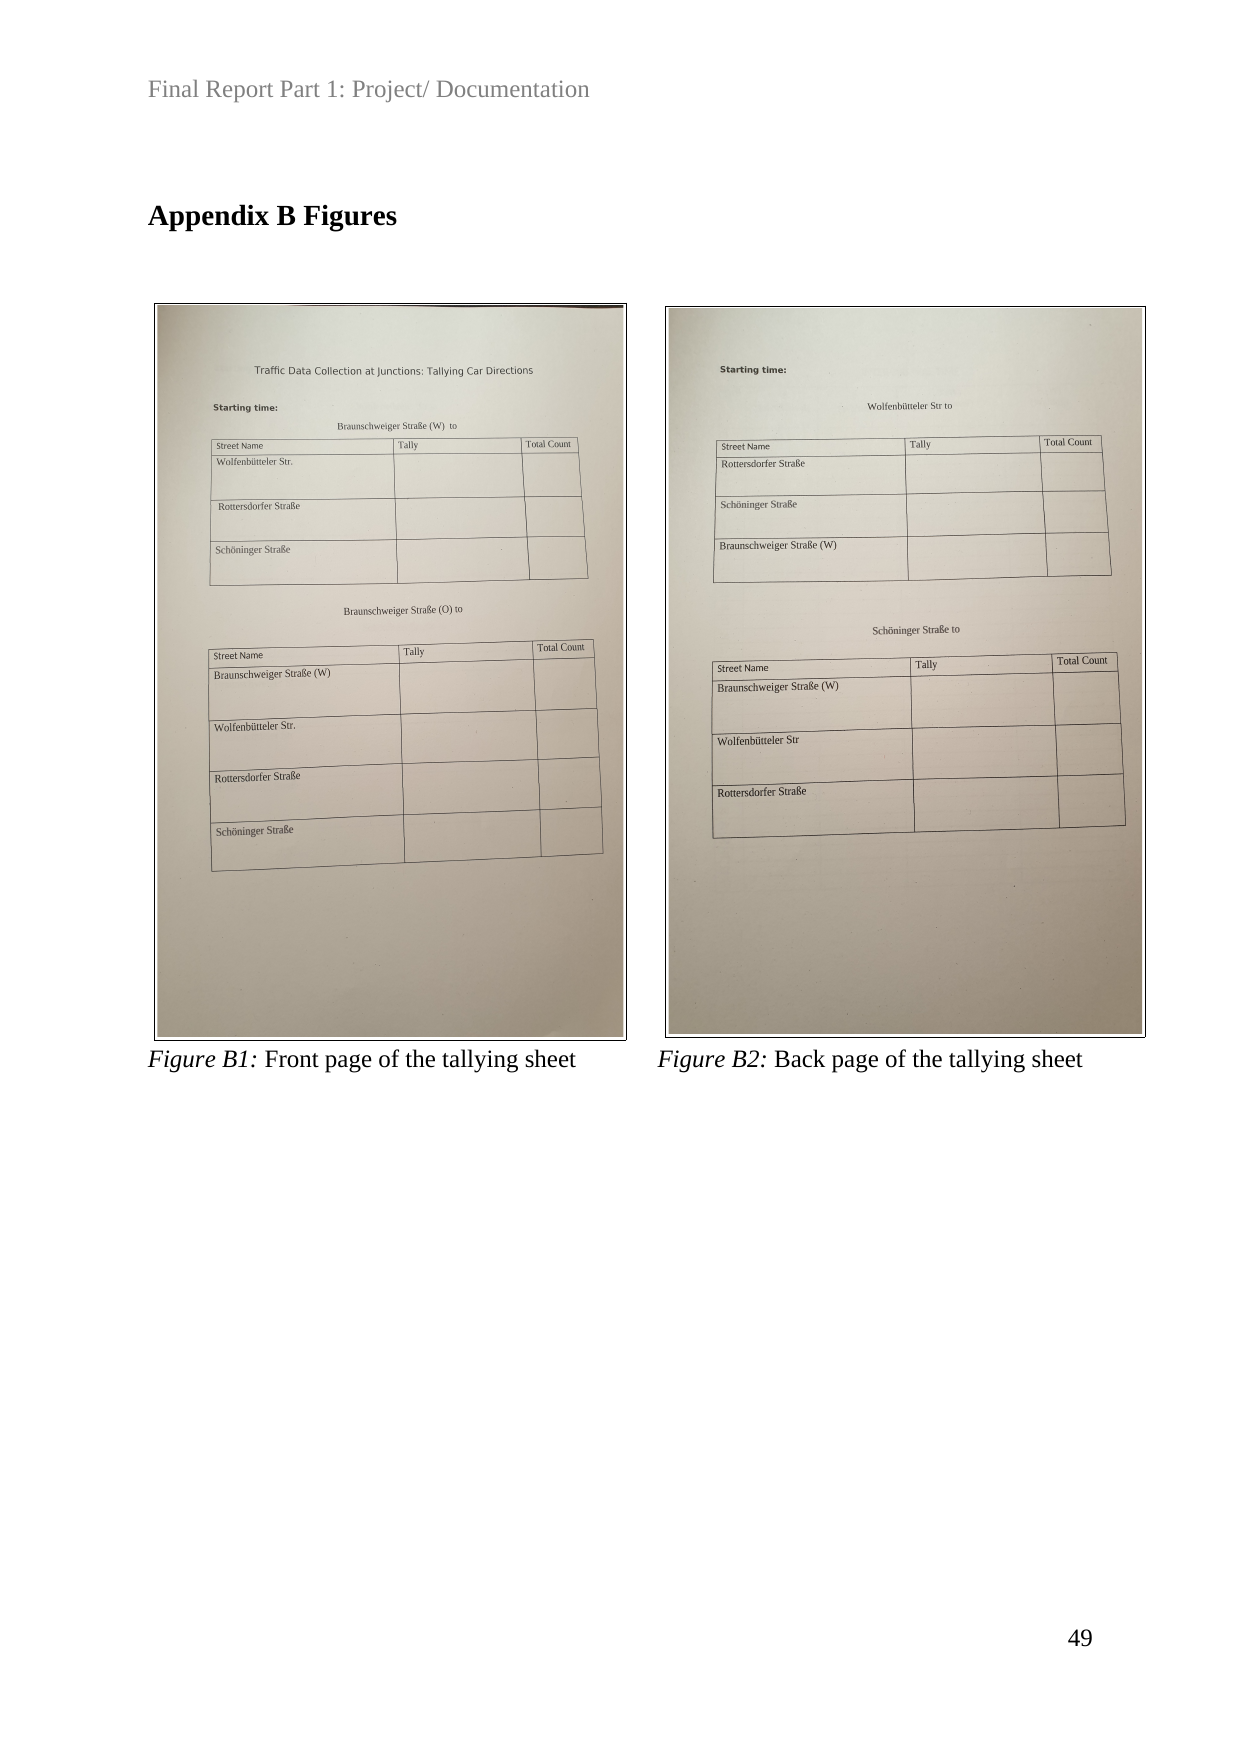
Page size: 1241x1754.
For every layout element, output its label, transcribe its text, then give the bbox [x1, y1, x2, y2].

subtitle Appendix B Figures [148, 198, 1093, 231]
picture [157, 305, 624, 1037]
picture [668, 308, 1143, 1034]
text Figure B1: Front page of the tallying sheet Figure B2: Back page of the tallying sheet [148, 947, 1093, 1073]
